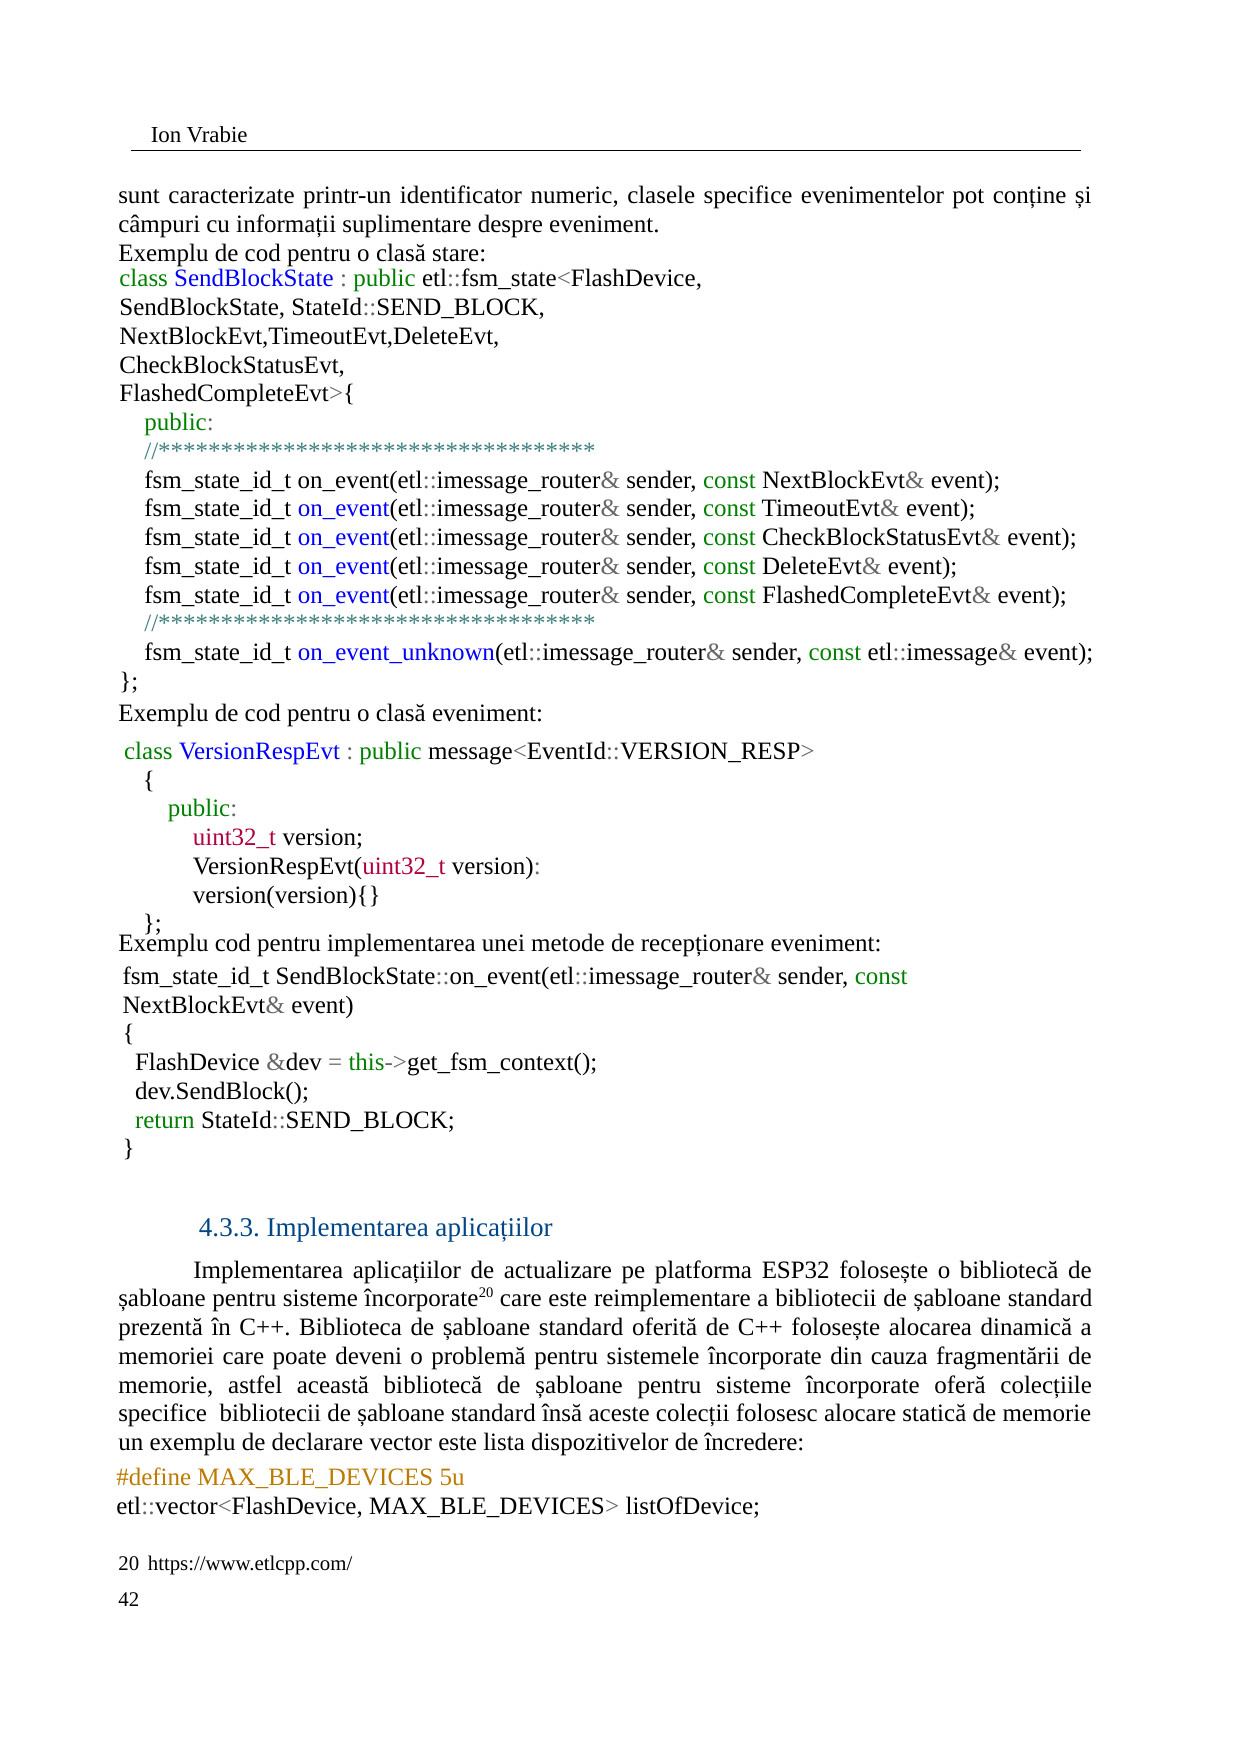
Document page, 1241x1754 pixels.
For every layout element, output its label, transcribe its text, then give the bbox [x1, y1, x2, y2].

subtitle Implementarea aplicațiilor [192, 1211, 1093, 1242]
text Exemplu de cod pentru o clasă stare: [118, 238, 1093, 266]
text sunt caracterizate printr-un identificator numeric, clasele specifice evenimentelor pot conține și câmpuri cu informații suplimentare despre eveniment. [118, 180, 1093, 238]
text Exemplu de cod pentru o clasă eveniment: [118, 698, 1093, 726]
text Exemplu cod pentru implementarea unei metode de recepționare eveniment: [118, 928, 1093, 956]
text Implementarea aplicațiilor de actualizare pe platforma ESP32 folosește o bibliotecă de șabloane pentru sisteme încorporate care este reimplementare a bibliotecii de șabloane standard prezentă în C++. Biblioteca de șabloane standard oferită de C++ folosește alocarea dinamică a memoriei care poate deveni o problemă pentru sistemele încorporate din cauza fragmentării de memorie, astfel această bibliotecă de șabloane pentru sisteme încorporate oferă colecțiile specifice bibliotecii de șabloane standard însă aceste colecții folosesc alocare statică de memorie un exemplu de declarare vector este lista dispozitivelor de încredere: [118, 1255, 1093, 1456]
text https://www.etlcpp.com/ [118, 1551, 1093, 1575]
